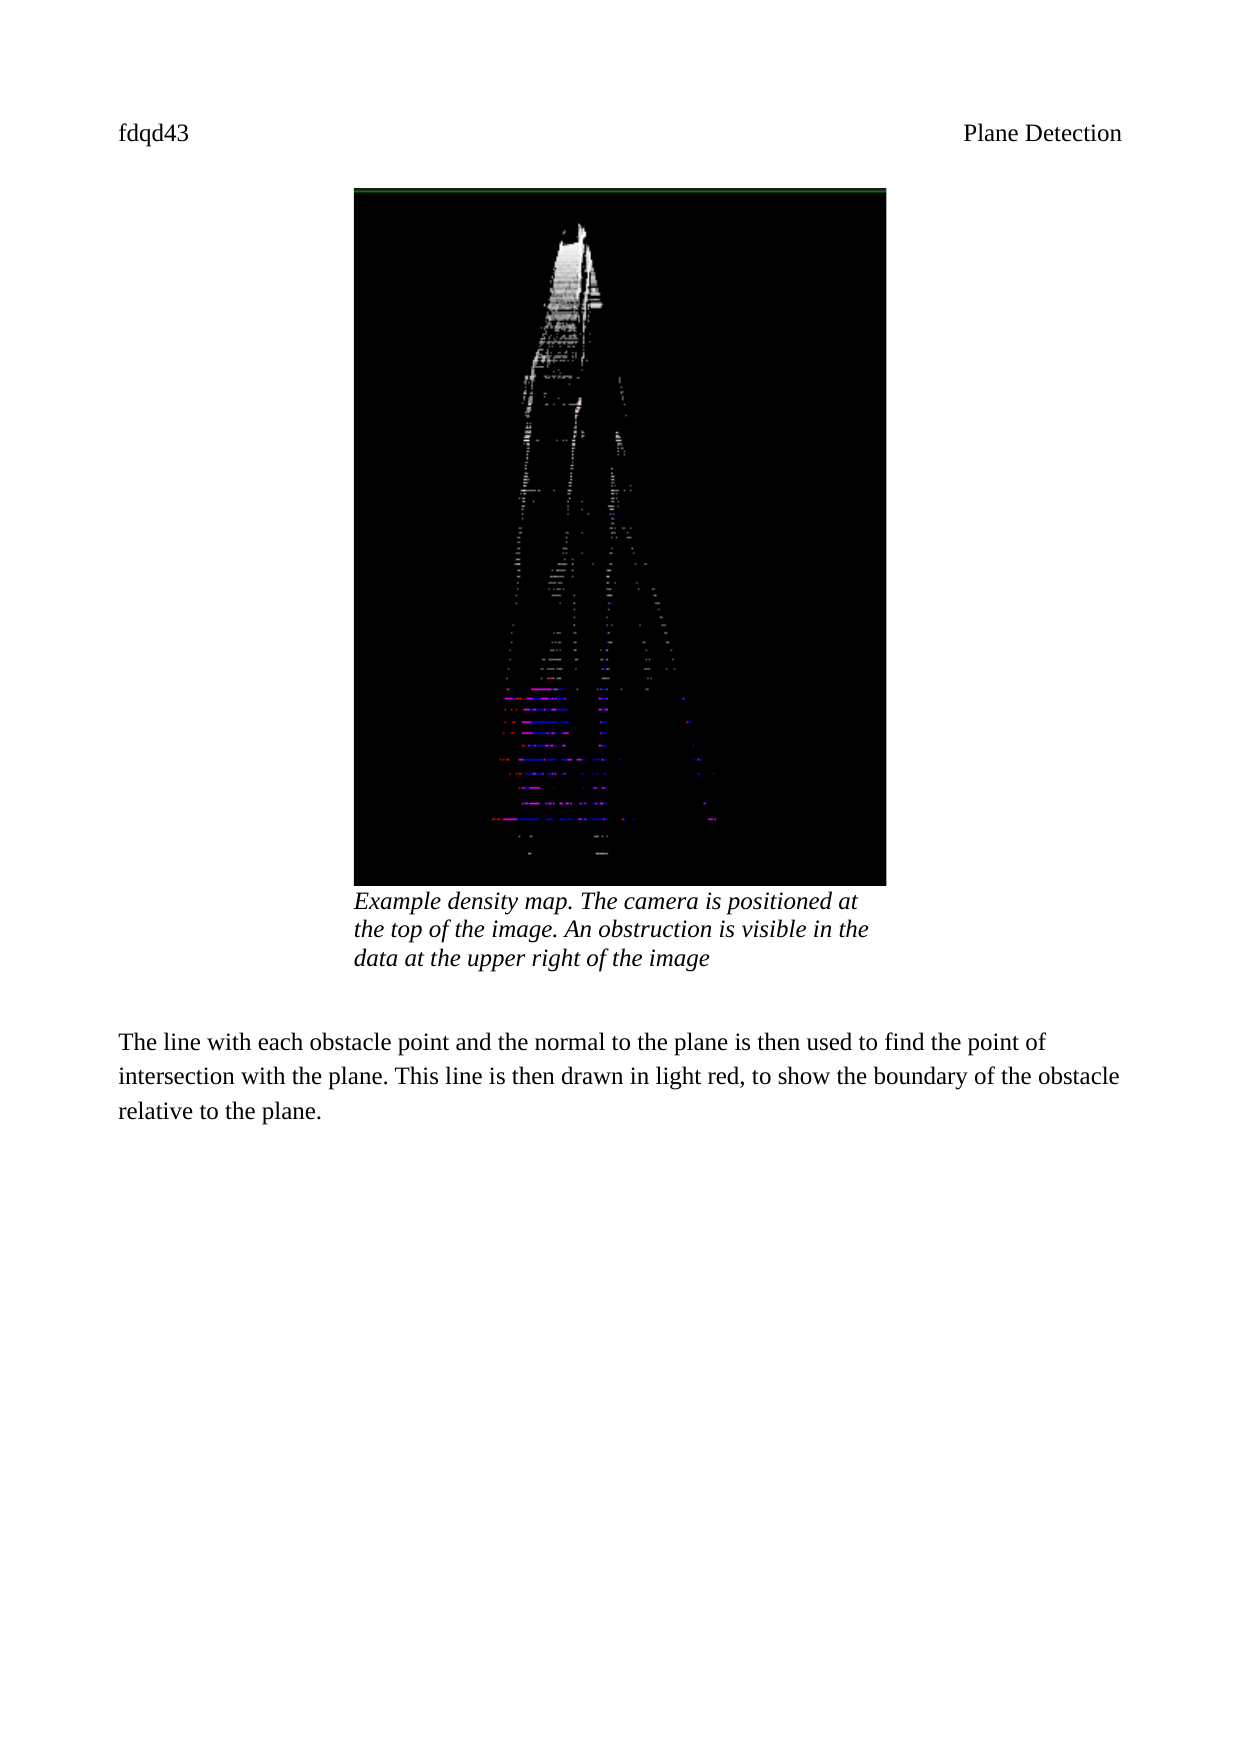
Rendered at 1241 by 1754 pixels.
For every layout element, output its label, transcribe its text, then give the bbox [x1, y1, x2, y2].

picture [353, 188, 887, 886]
text Example density map. The camera is positioned at the top of the image. An obstruction is visible in the data at the upper right of the image [354, 886, 887, 972]
text The line with each obstacle point and the normal to the plane is then used to find the point of intersection with the plane. This line is then drawn in light red, to show the boundary of the obstacle relative to the plane. [118, 1027, 1122, 1124]
